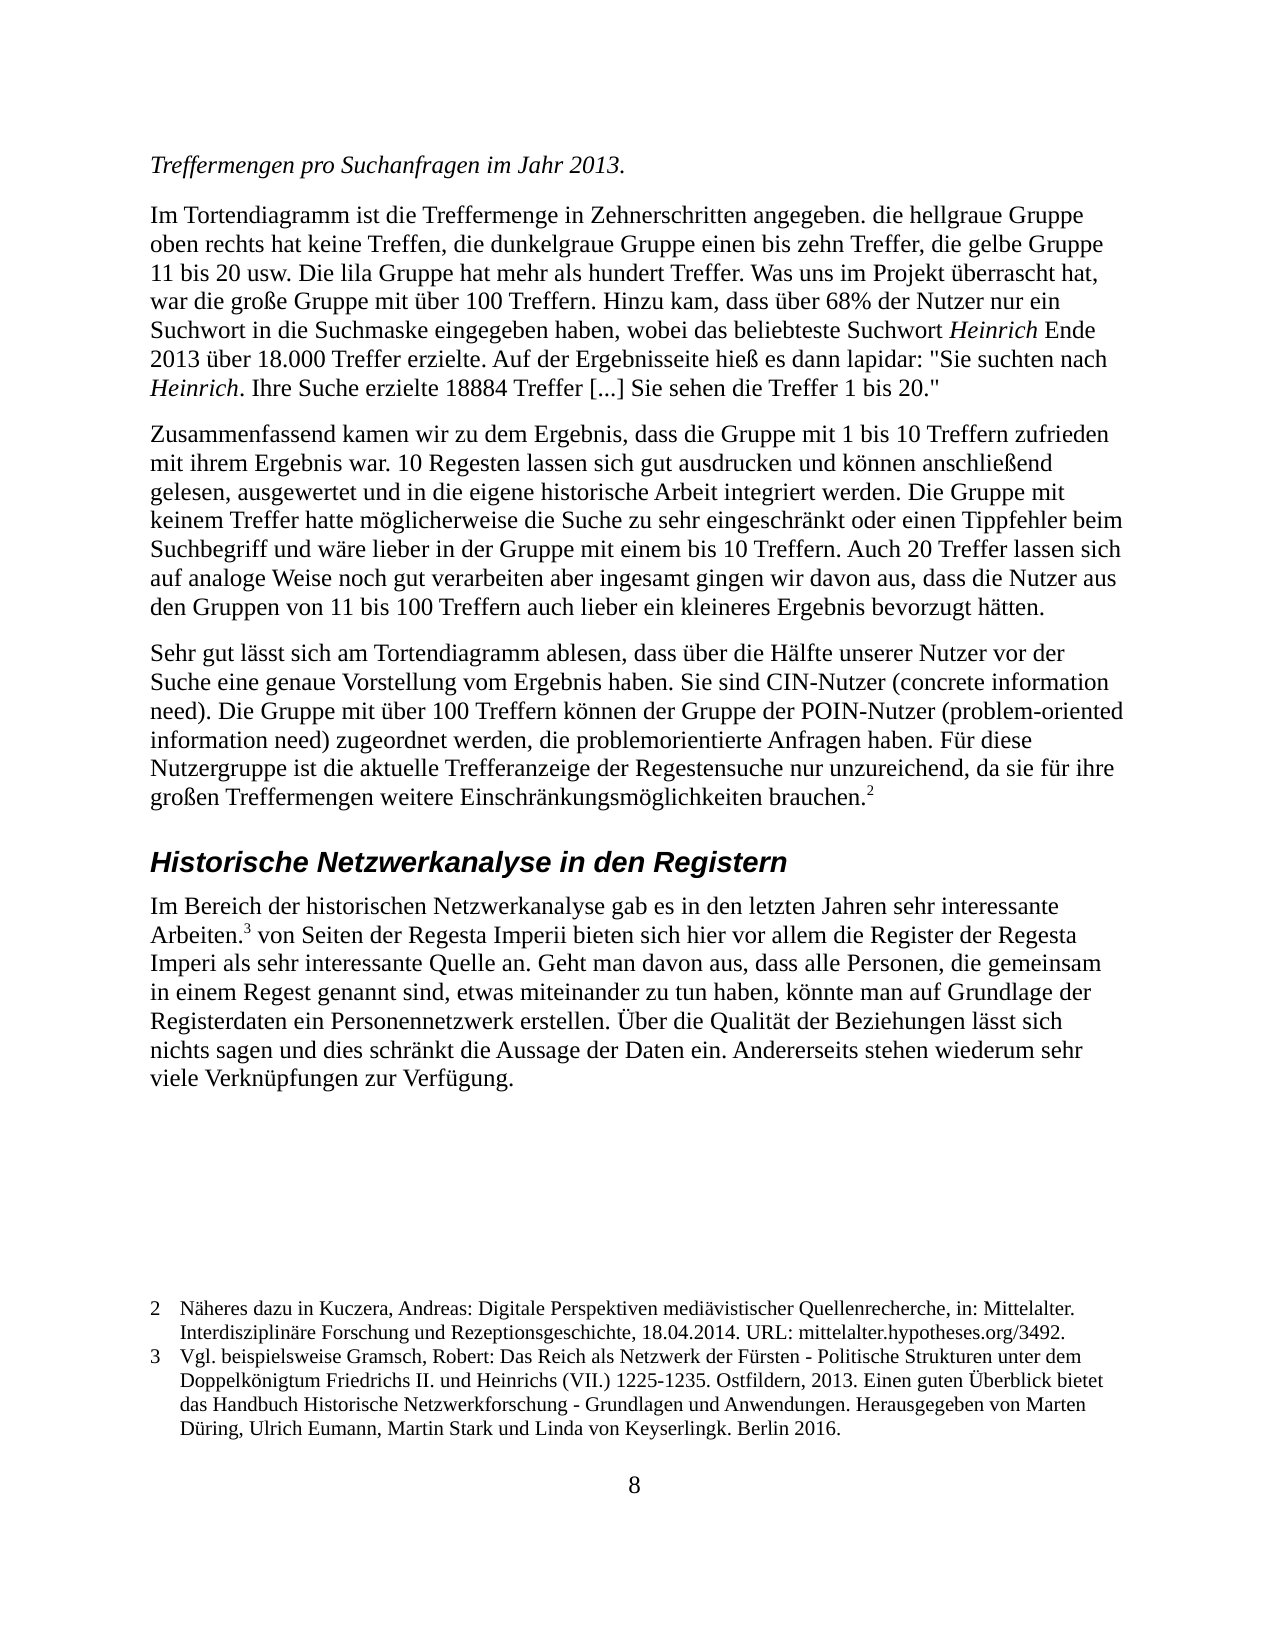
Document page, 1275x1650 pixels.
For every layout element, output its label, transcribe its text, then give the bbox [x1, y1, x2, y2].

text Im Bereich der historischen Netzwerkanalyse gab es in den letzten Jahren sehr interessante Arbeiten. von Seiten der Regesta Imperii bieten sich hier vor allem die Register der Regesta Imperi als sehr interessante Quelle an. Geht man davon aus, dass alle Personen, die gemeinsam in einem Regest genannt sind, etwas miteinander zu tun haben, könnte man auf Grundlage der Registerdaten ein Personennetzwerk erstellen. Über die Qualität der Beziehungen lässt sich nichts sagen und dies schränkt die Aussage der Daten ein. Andererseits stehen wiederum sehr viele Verknüpfungen zur Verfügung. [150, 891, 1125, 1092]
text Sehr gut lässt sich am Tortendiagramm ablesen, dass über die Hälfte unserer Nutzer vor der Suche eine genaue Vorstellung vom Ergebnis haben. Sie sind CIN-Nutzer (concrete information need). Die Gruppe mit über 100 Treffern können der Gruppe der POIN-Nutzer (problem-oriented information need) zugeordnet werden, die problemorientierte Anfragen haben. Für diese Nutzergruppe ist die aktuelle Trefferanzeige der Regestensuche nur unzureichend, da sie für ihre großen Treffermengen weitere Einschränkungsmöglichkeiten brauchen. [150, 638, 1125, 811]
text Treffermengen pro Suchanfragen im Jahr 2013. [150, 150, 1125, 179]
text Zusammenfassend kamen wir zu dem Ergebnis, dass die Gruppe mit 1 bis 10 Treffern zufrieden mit ihrem Ergebnis war. 10 Regesten lassen sich gut ausdrucken und können anschließend gelesen, ausgewertet und in die eigene historische Arbeit integriert werden. Die Gruppe mit keinem Treffer hatte möglicherweise die Suche zu sehr eingeschränkt oder einen Tippfehler beim Suchbegriff und wäre lieber in der Gruppe mit einem bis 10 Treffern. Auch 20 Treffer lassen sich auf analoge Weise noch gut verarbeiten aber ingesamt gingen wir davon aus, dass die Nutzer aus den Gruppen von 11 bis 100 Treffern auch lieber ein kleineres Ergebnis bevorzugt hätten. [150, 419, 1125, 621]
text Vgl. beispielsweise Gramsch, Robert: Das Reich als Netzwerk der Fürsten - Politische Strukturen unter dem Doppelkönigtum Friedrichs II. und Heinrichs (VII.) 1225-1235. Ostfildern, 2013. Einen guten Überblick bietet das Handbuch Historische Netzwerkforschung - Grundlagen und Anwendungen. Herausgegeben von Marten Düring, Ulrich Eumann, Martin Stark und Linda von Keyserlingk. Berlin 2016. [150, 1344, 1125, 1440]
text Im Tortendiagramm ist die Treffermenge in Zehnerschritten angegeben. die hellgraue Gruppe oben rechts hat keine Treffen, die dunkelgraue Gruppe einen bis zehn Treffer, die gelbe Gruppe 11 bis 20 usw. Die lila Gruppe hat mehr als hundert Treffer. Was uns im Projekt überrascht hat, war die große Gruppe mit über 100 Treffern. Hinzu kam, dass über 68% der Nutzer nur ein Suchwort in die Suchmaske eingegeben haben, wobei das beliebteste Suchwort Heinrich Ende 2013 über 18.000 Treffer erzielte. Auf der Ergebnisseite hieß es dann lapidar: "Sie suchten nach Heinrich. Ihre Suche erzielte 18884 Treffer [...] Sie sehen die Treffer 1 bis 20." [150, 200, 1125, 401]
text Näheres dazu in Kuczera, Andreas: Digitale Perspektiven mediävistischer Quellenrecherche, in: Mittelalter. Interdisziplinäre Forschung und Rezeptionsgeschichte, 18.04.2014. URL: mittelalter.hypotheses.org/3492. [150, 1296, 1125, 1344]
subtitle Historische Netzwerkanalyse in den Registern [150, 845, 1125, 878]
